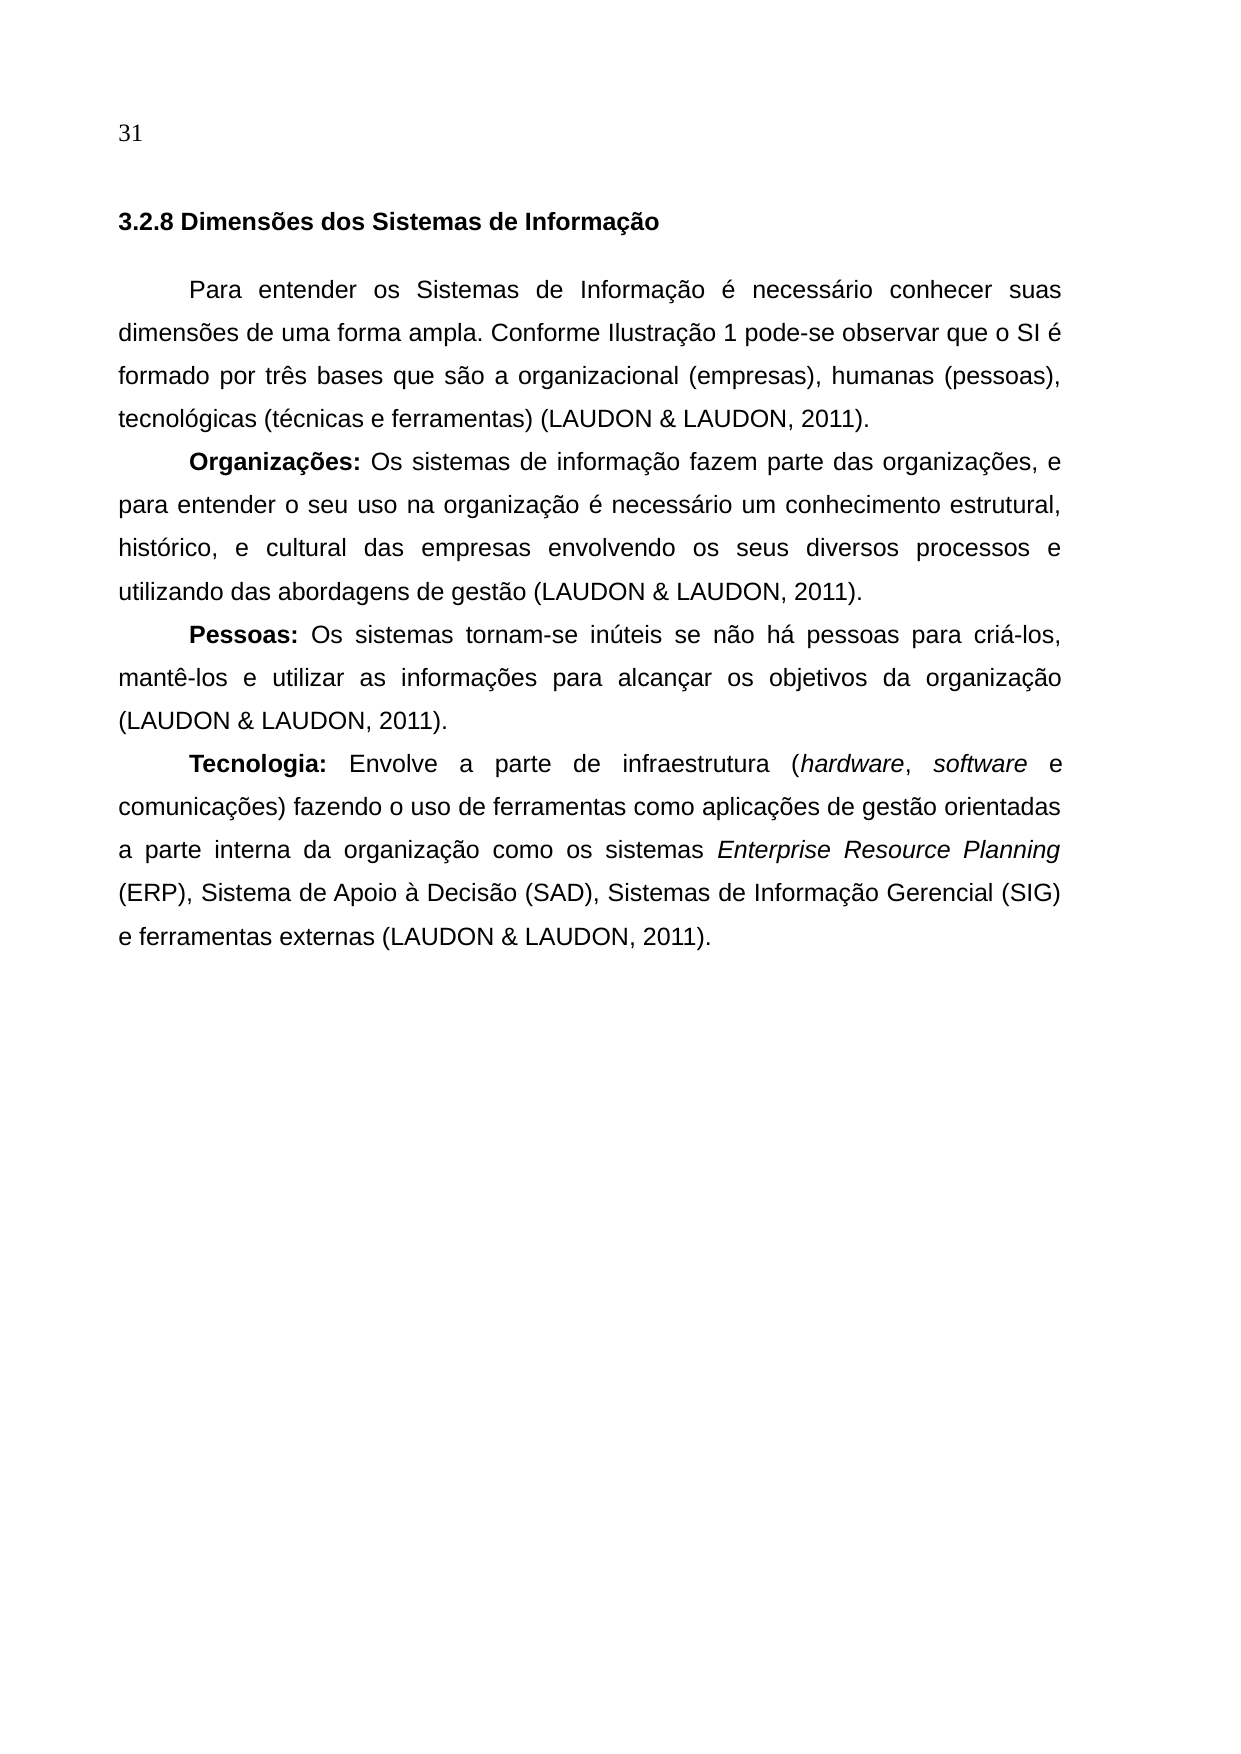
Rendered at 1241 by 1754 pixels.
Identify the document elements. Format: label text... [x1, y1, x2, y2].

text Tecnologia: Envolve a parte de infraestrutura (hardware, software e comunicações) fazendo o uso de ferramentas como aplicações de gestão orientadas a parte interna da organização como os sistemas Enterprise Resource Planning (ERP), Sistema de Apoio à Decisão (SAD), Sistemas de Informação Gerencial (SIG) e ferramentas externas (LAUDON & LAUDON, 2011). [118, 749, 1063, 950]
subtitle 3.2.8 Dimensões dos Sistemas de Informação [118, 207, 1063, 235]
text Pessoas: Os sistemas tornam-se inúteis se não há pessoas para criá-los, mantê-los e utilizar as informações para alcançar os objetivos da organização (LAUDON & LAUDON, 2011). [118, 619, 1063, 734]
text Para entender os Sistemas de Informação é necessário conhecer suas dimensões de uma forma ampla. Conforme Ilustração 1 pode-se observar que o SI é formado por três bases que são a organizacional (empresas), humanas (pessoas), tecnológicas (técnicas e ferramentas) (LAUDON & LAUDON, 2011). [118, 274, 1063, 433]
text Organizações: Os sistemas de informação fazem parte das organizações, e para entender o seu uso na organização é necessário um conhecimento estrutural, histórico, e cultural das empresas envolvendo os seus diversos processos e utilizando das abordagens de gestão (LAUDON & LAUDON, 2011). [118, 447, 1063, 605]
